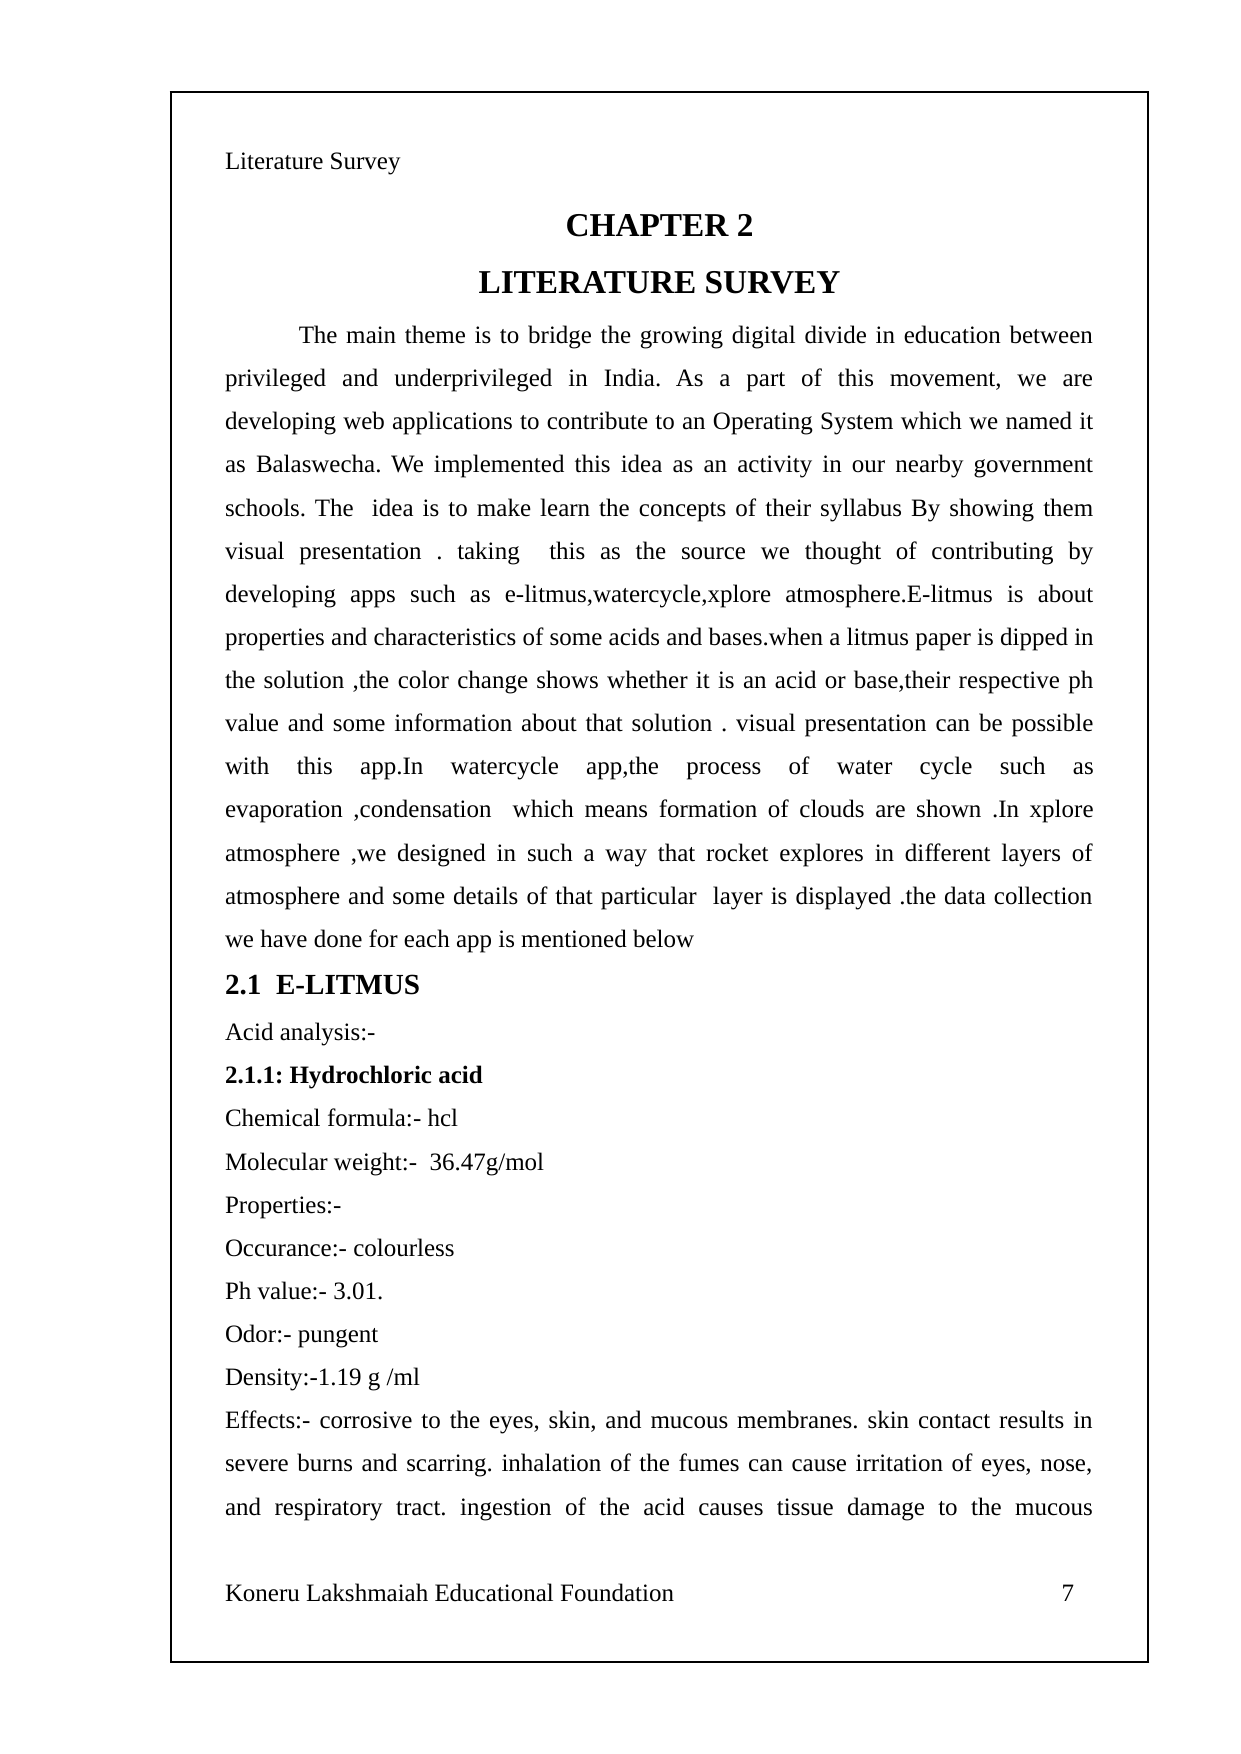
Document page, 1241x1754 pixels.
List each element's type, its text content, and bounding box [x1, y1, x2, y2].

text Effects:- corrosive to the eyes, skin, and mucous membranes. skin contact results in severe burns and scarring. inhalation of the fumes can cause irritation of eyes, nose, and respiratory tract. ingestion of the acid causes tissue damage to the mucous [225, 1405, 1094, 1520]
text Acid analysis:- [225, 1017, 1094, 1046]
text Odor:- pungent [225, 1319, 1094, 1348]
text Properties:- [225, 1190, 1094, 1218]
text Density:-1.19 g /ml [225, 1362, 1094, 1391]
text Ph value:- 3.01. [225, 1276, 1094, 1305]
text CHAPTER 2 [225, 205, 1094, 243]
text The main theme is to bridge the growing digital divide in education between privileged and underprivileged in India. As a part of this movement, we are developing web applications to contribute to an Operating System which we named it as Balaswecha. We implemented this idea as an activity in our nearby government schools. The idea is to make learn the concepts of their syllabus By showing them visual presentation . taking this as the source we thought of contributing by developing apps such as e-litmus,watercycle,xplore atmosphere.E-litmus is about properties and characteristics of some acids and bases.when a litmus paper is dipped in the solution ,the color change shows whether it is an acid or base,their respective ph value and some information about that solution . visual presentation can be possible with this app.In watercycle app,the process of water cycle such as evaporation ,condensation which means formation of clouds are shown .In xplore atmosphere ,we designed in such a way that rocket explores in different layers of atmosphere and some details of that particular layer is displayed .the data collection we have done for each app is mentioned below [225, 320, 1094, 953]
text 2.1 E-LITMUS [225, 967, 1094, 1001]
text Chemical formula:- hcl [225, 1103, 1094, 1132]
text Molecular weight:- 36.47g/mol [225, 1147, 1094, 1175]
text Occurance:- colourless [225, 1233, 1094, 1262]
text 2.1.1: Hydrochloric acid [225, 1060, 1094, 1089]
text LITERATURE SURVEY [225, 263, 1094, 301]
